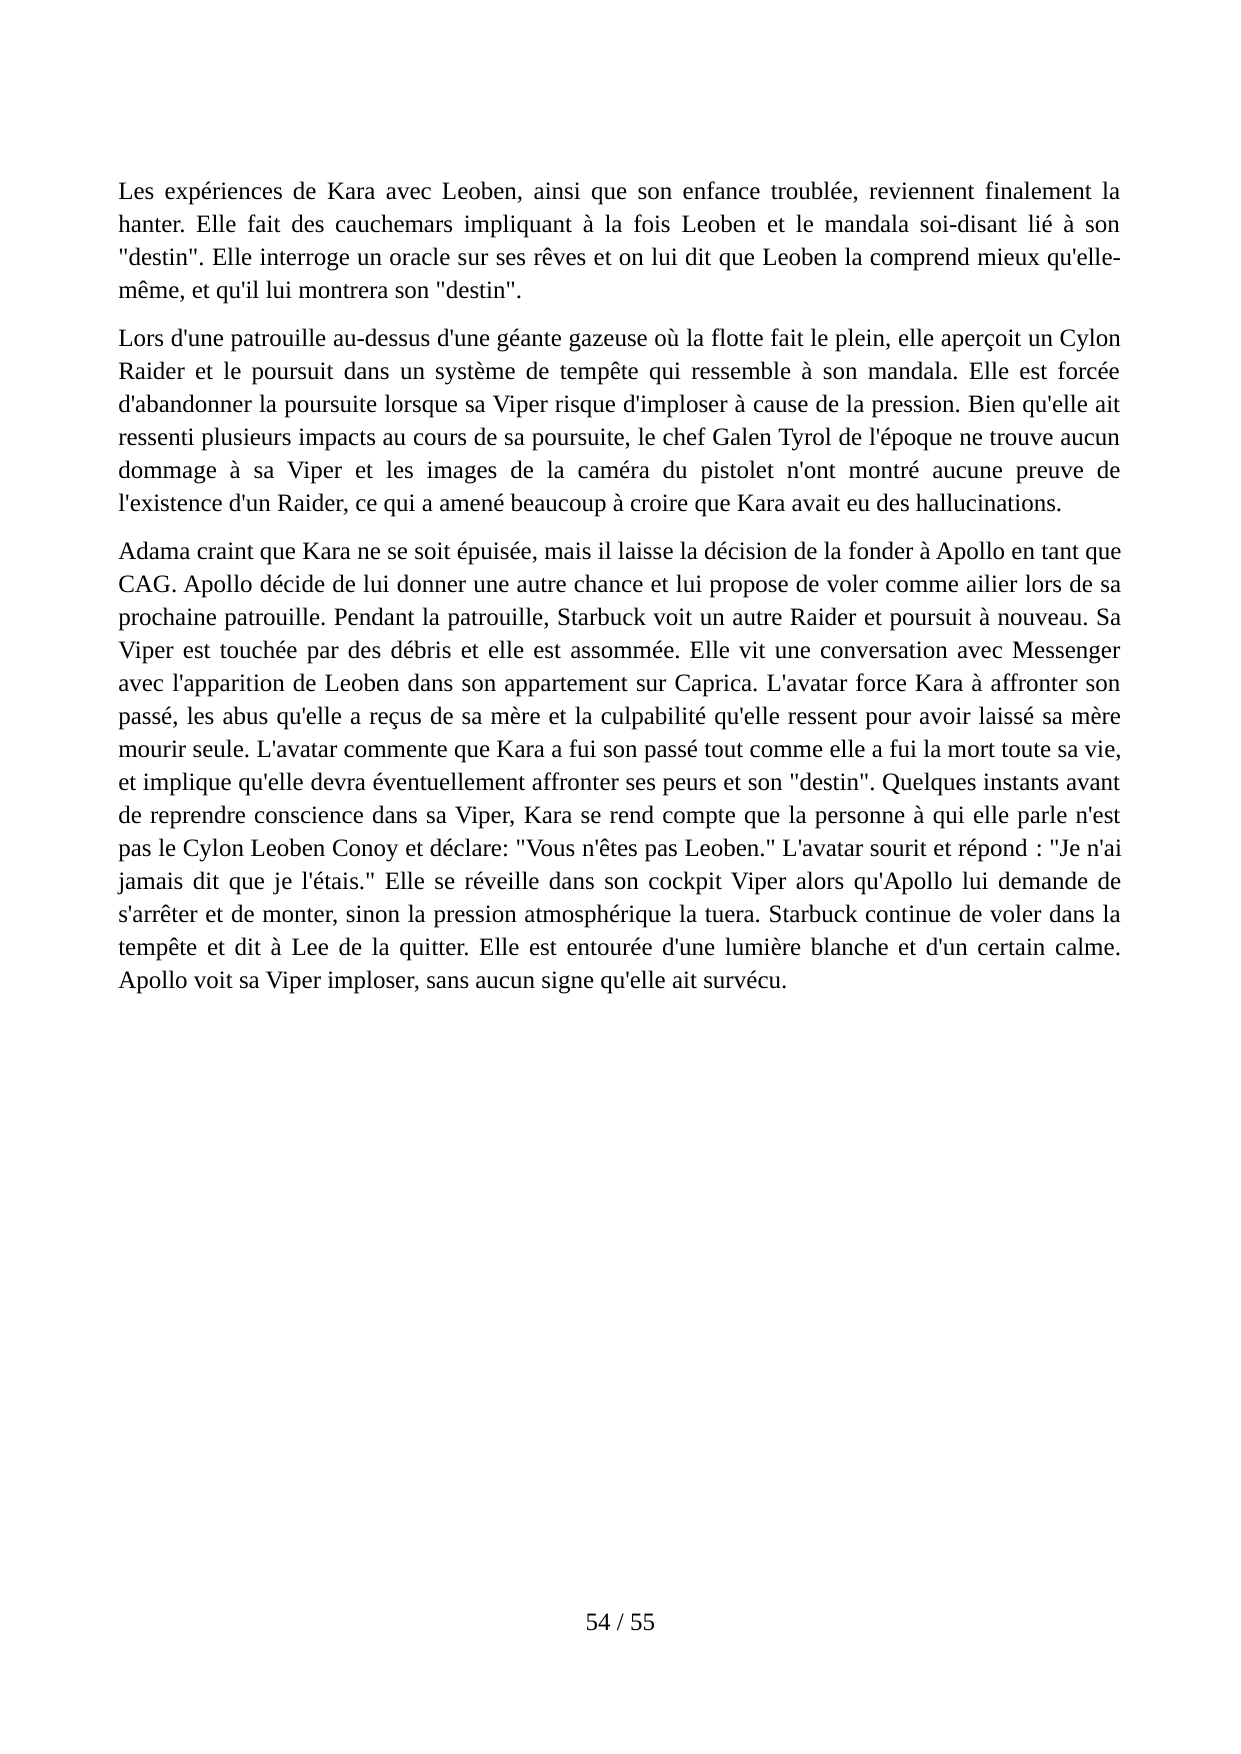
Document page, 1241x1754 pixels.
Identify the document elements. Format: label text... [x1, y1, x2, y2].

text Lors d'une patrouille au-dessus d'une géante gazeuse où la flotte fait le plein, elle aperçoit un Cylon Raider et le poursuit dans un système de tempête qui ressemble à son mandala. Elle est forcée d'abandonner la poursuite lorsque sa Viper risque d'imploser à cause de la pression. Bien qu'elle ait ressenti plusieurs impacts au cours de sa poursuite, le chef Galen Tyrol de l'époque ne trouve aucun dommage à sa Viper et les images de la caméra du pistolet n'ont montré aucune preuve de l'existence d'un Raider, ce qui a amené beaucoup à croire que Kara avait eu des hallucinations. [118, 323, 1122, 517]
text Adama craint que Kara ne se soit épuisée, mais il laisse la décision de la fonder à Apollo en tant que CAG. Apollo décide de lui donner une autre chance et lui propose de voler comme ailier lors de sa prochaine patrouille. Pendant la patrouille, Starbuck voit un autre Raider et poursuit à nouveau. Sa Viper est touchée par des débris et elle est assommée. Elle vit une conversation avec Messenger avec l'apparition de Leoben dans son appartement sur Caprica. L'avatar force Kara à affronter son passé, les abus qu'elle a reçus de sa mère et la culpabilité qu'elle ressent pour avoir laissé sa mère mourir seule. L'avatar commente que Kara a fui son passé tout comme elle a fui la mort toute sa vie, et implique qu'elle devra éventuellement affronter ses peurs et son "destin". Quelques instants avant de reprendre conscience dans sa Viper, Kara se rend compte que la personne à qui elle parle n'est pas le Cylon Leoben Conoy et déclare: "Vous n'êtes pas Leoben." L'avatar sourit et répond : "Je n'ai jamais dit que je l'étais." Elle se réveille dans son cockpit Viper alors qu'Apollo lui demande de s'arrêter et de monter, sinon la pression atmosphérique la tuera. Starbuck continue de voler dans la tempête et dit à Lee de la quitter. Elle est entourée d'une lumière blanche et d'un certain calme. Apollo voit sa Viper imploser, sans aucun signe qu'elle ait survécu. [118, 536, 1122, 994]
text Les expériences de Kara avec Leoben, ainsi que son enfance troublée, reviennent finalement la hanter. Elle fait des cauchemars impliquant à la fois Leoben et le mandala soi-disant lié à son "destin". Elle interroge un oracle sur ses rêves et on lui dit que Leoben la comprend mieux qu'elle-même, et qu'il lui montrera son "destin". [118, 176, 1122, 304]
